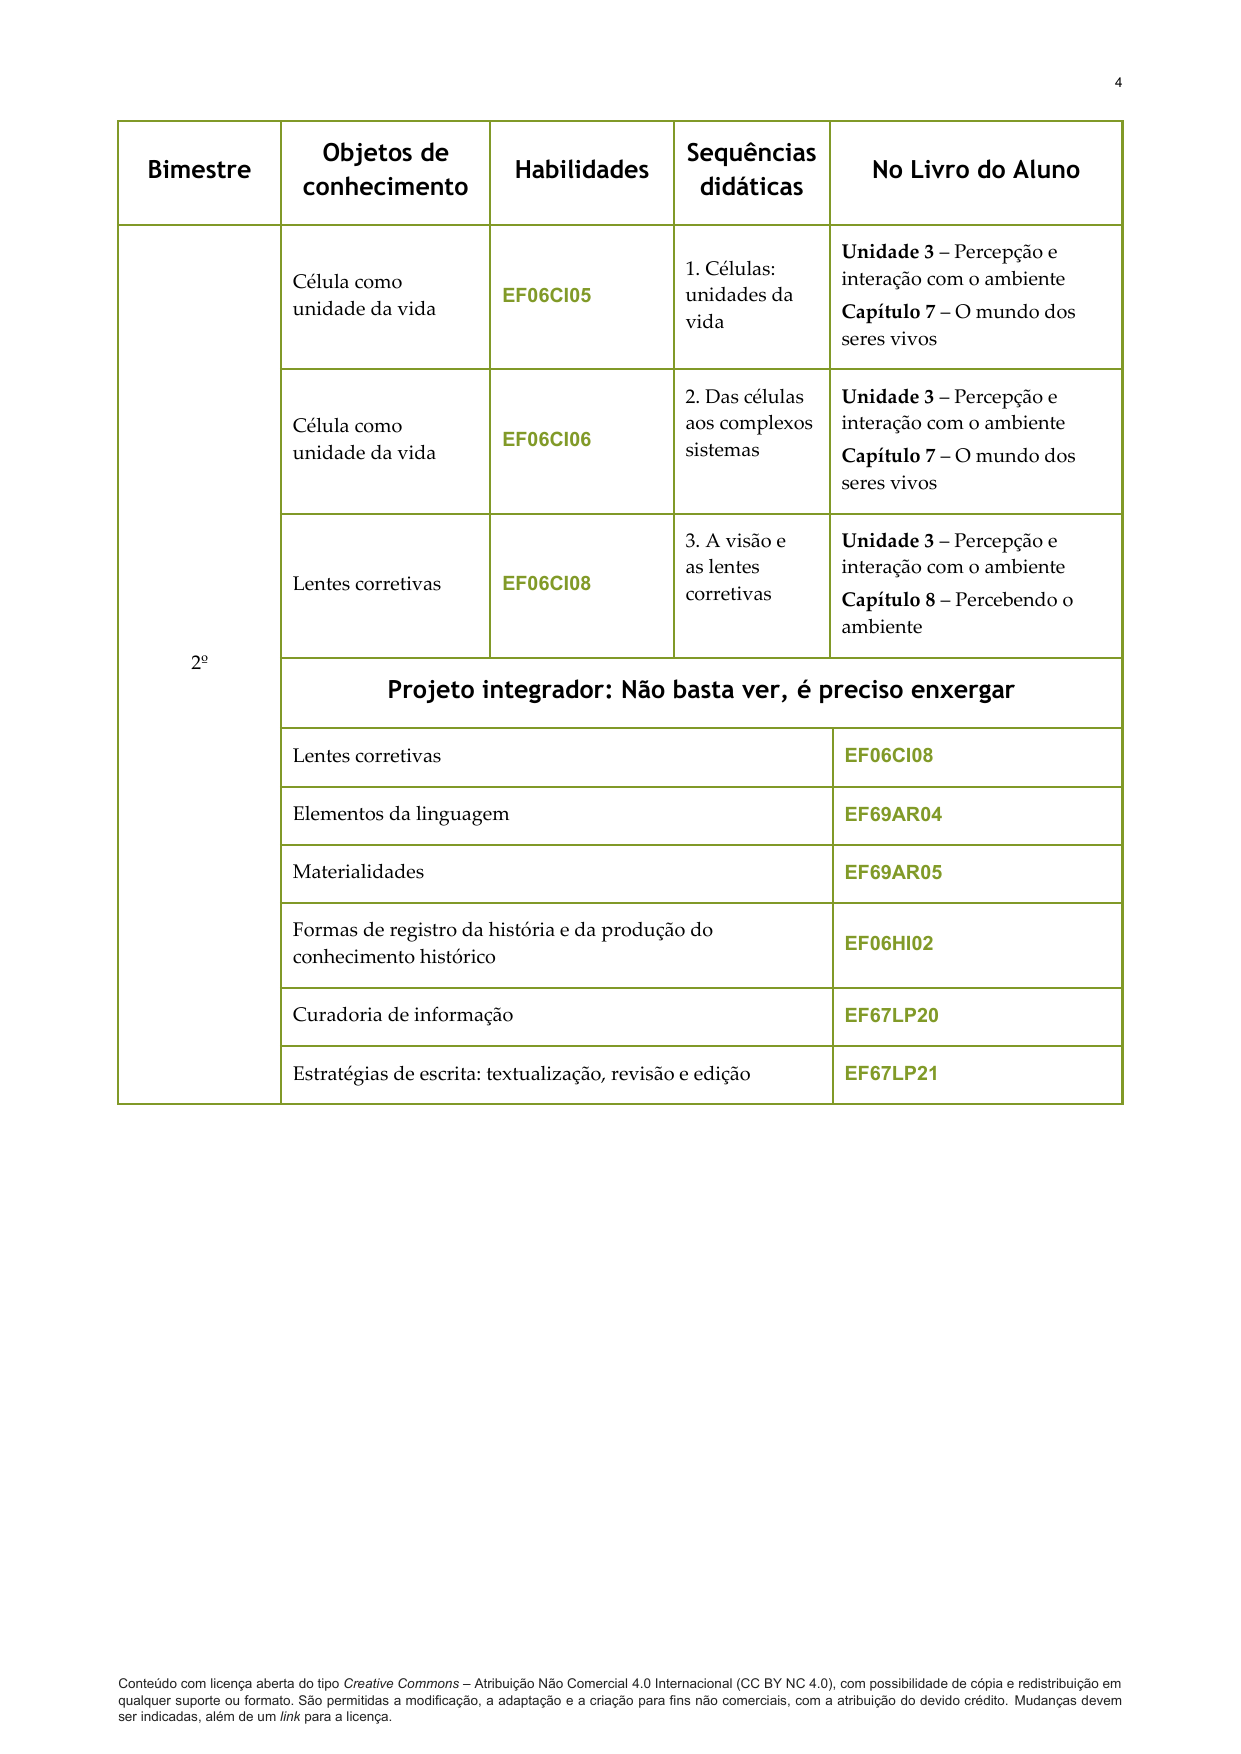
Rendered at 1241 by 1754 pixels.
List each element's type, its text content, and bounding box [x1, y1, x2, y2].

table_cell EF06CI08 [491, 515, 673, 657]
table_cell Célula como unidade da vida [282, 226, 489, 368]
table_header Habilidades [491, 122, 673, 224]
table_cell Formas de registro da história e da produção do conhecimento histórico [282, 904, 832, 987]
table_cell Célula como unidade da vida [282, 370, 489, 512]
table_cell EF69AR04 [834, 788, 1121, 844]
table_cell EF67LP21 [834, 1047, 1121, 1103]
table_cell Lentes corretivas [282, 515, 489, 657]
table_cell Estratégias de escrita: textualização, revisão e edição [282, 1047, 832, 1103]
table_cell Lentes corretivas [282, 729, 832, 786]
table_header Objetos de conhecimento [282, 122, 489, 224]
table_header No Livro do Aluno [831, 122, 1121, 224]
table_cell Unidade 3 – Percepção e interação com o ambiente Capítulo 8 – Percebendo o ambiente [831, 515, 1121, 657]
table_cell 1. Células: unidades da vida [675, 226, 829, 368]
table_cell Unidade 3 – Percepção e interação com o ambiente Capítulo 7 – O mundo dos seres vivos [831, 370, 1121, 512]
table_cell EF67LP20 [834, 989, 1121, 1045]
table_cell Curadoria de informação [282, 989, 832, 1045]
table_cell EF06CI08 [834, 729, 1121, 786]
table_cell 2º [119, 226, 280, 1103]
table_cell Projeto integrador: Não basta ver, é preciso enxergar [282, 659, 1121, 727]
table_cell EF69AR05 [834, 846, 1121, 902]
table_cell EF06HI02 [834, 904, 1121, 987]
table_header Sequências didáticas [675, 122, 829, 224]
table_header Bimestre [119, 122, 280, 224]
table_cell Elementos da linguagem [282, 788, 832, 844]
table_cell 2. Das células aos complexos sistemas [675, 370, 829, 512]
table_cell EF06CI05 [491, 226, 673, 368]
table_cell 3. A visão e as lentes corretivas [675, 515, 829, 657]
table_cell Materialidades [282, 846, 832, 902]
table_cell Unidade 3 – Percepção e interação com o ambiente Capítulo 7 – O mundo dos seres vivos [831, 226, 1121, 368]
table_cell EF06CI06 [491, 370, 673, 512]
